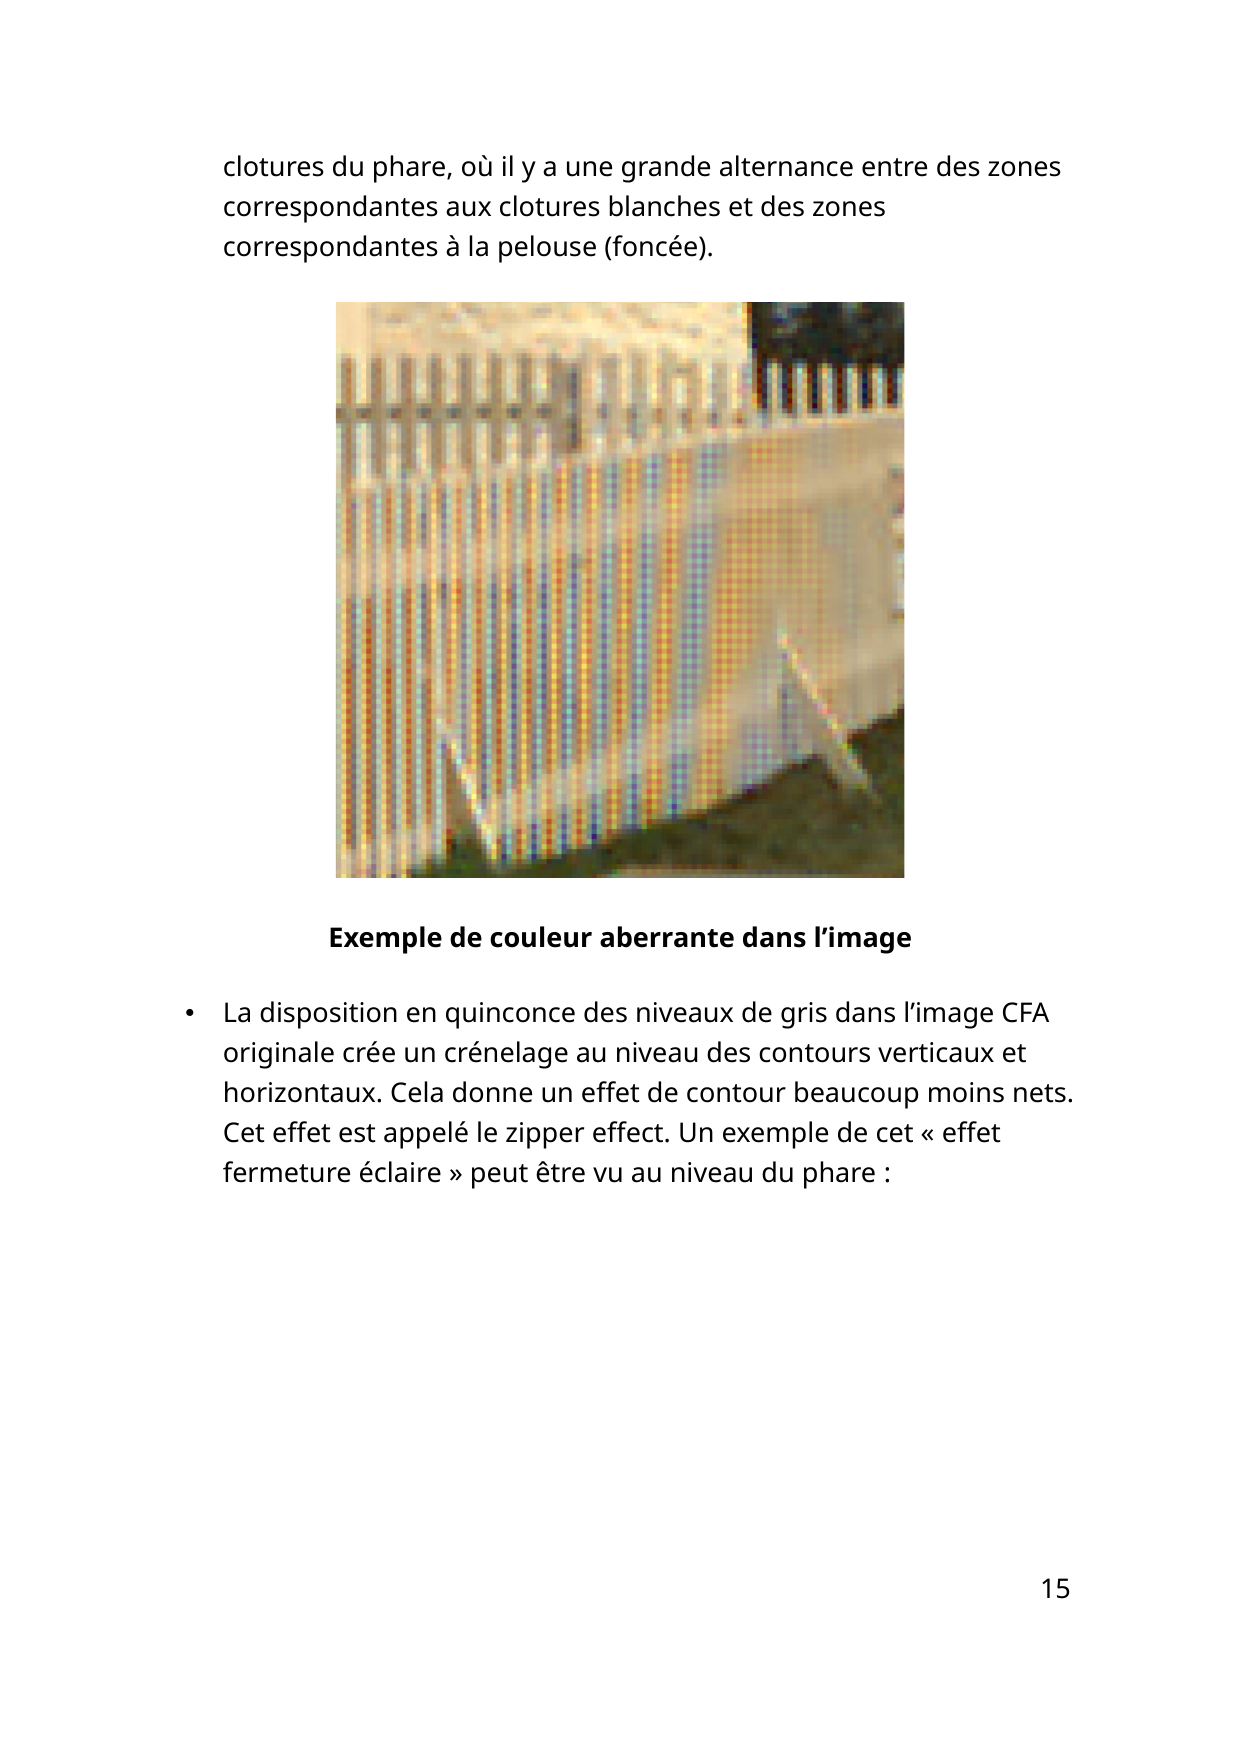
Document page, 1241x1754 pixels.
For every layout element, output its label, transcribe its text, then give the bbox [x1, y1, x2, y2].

picture [335, 302, 905, 878]
list La disposition en quinconce des niveaux de gris dans l’image CFA originale crée un crénelage au niveau des contours verticaux et horizontaux. Cela donne un effet de contour beaucoup moins nets. Cet effet est appelé le zipper effect. Un exemple de cet « effet fermeture éclaire » peut être vu au niveau du phare : [185, 994, 1093, 1190]
text Exemple de couleur aberrante dans l’image [148, 302, 1093, 956]
list clotures du phare, où il y a une grande alternance entre des zones correspondantes aux clotures blanches et des zones correspondantes à la pelouse (foncée). [185, 148, 1093, 264]
